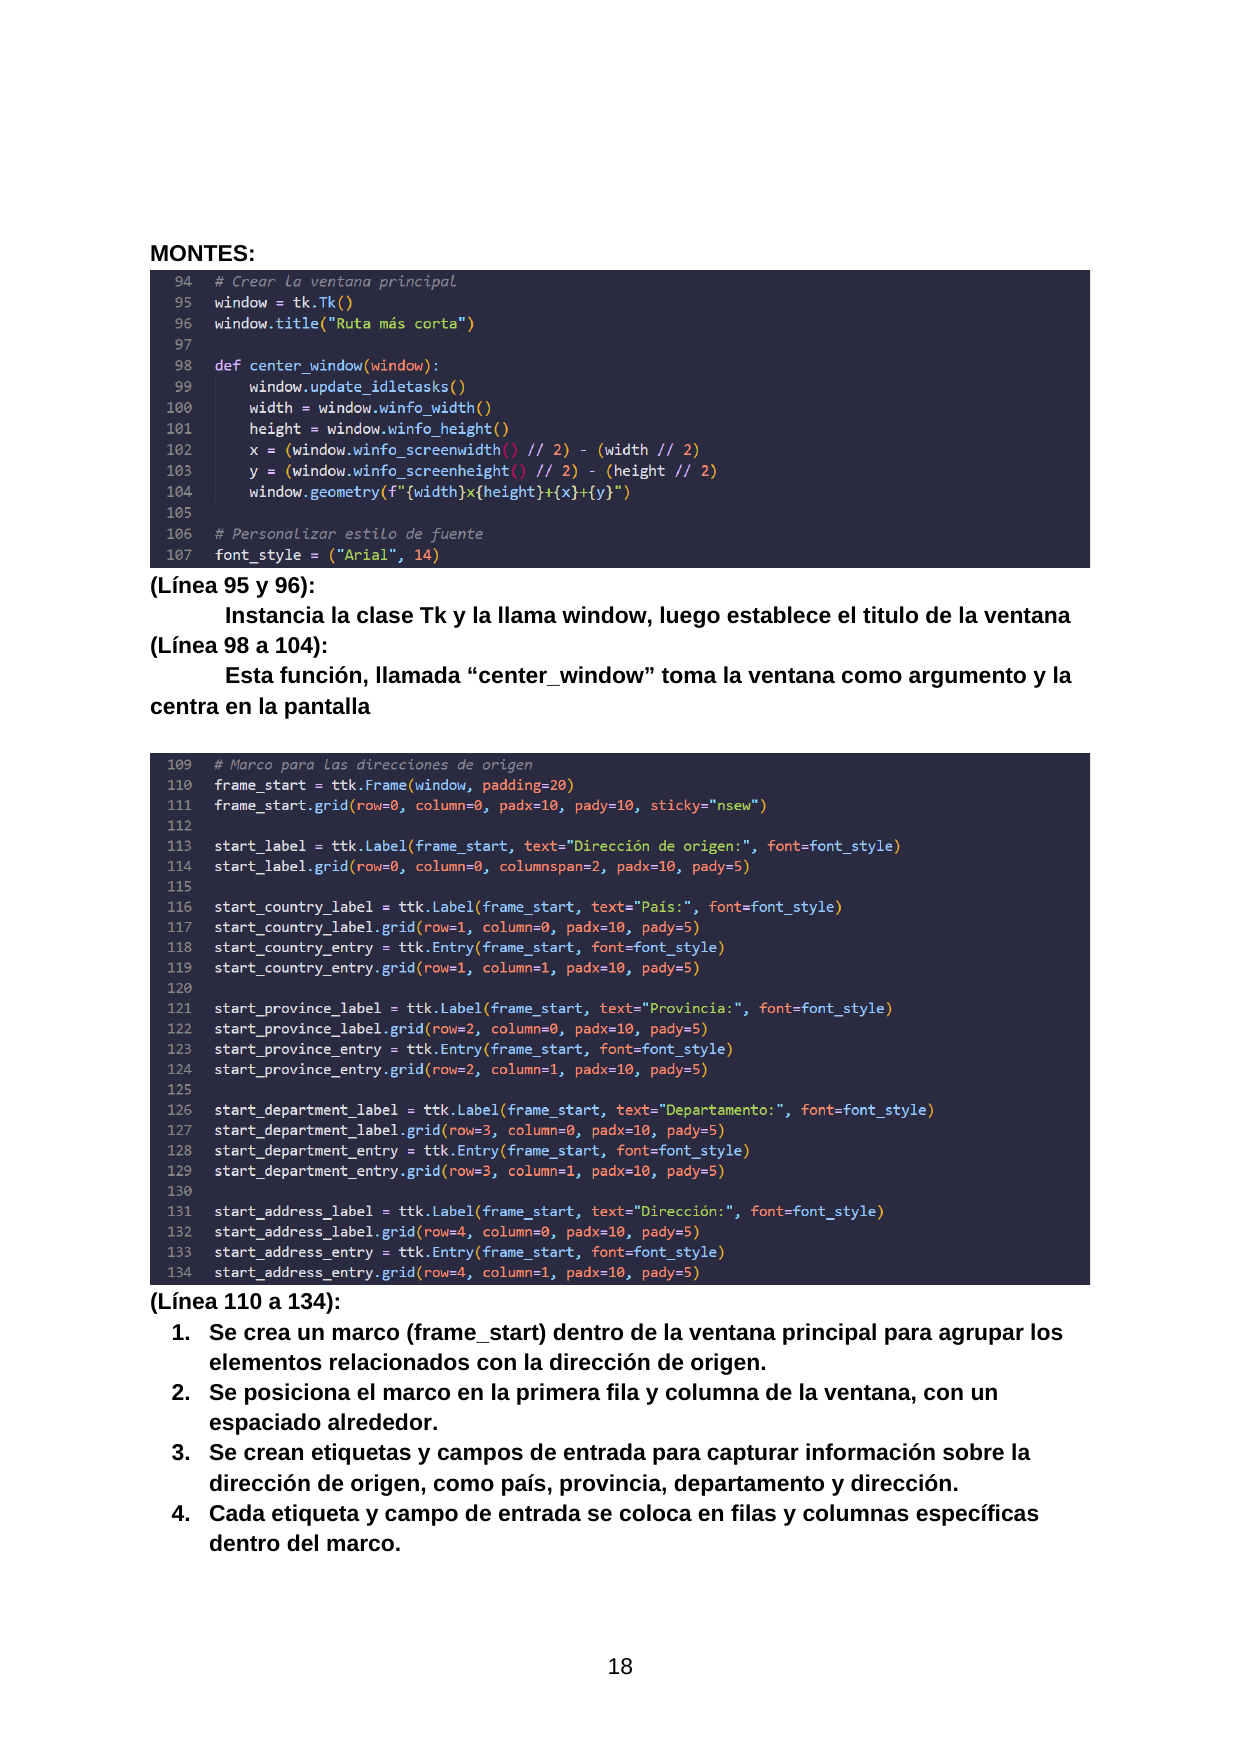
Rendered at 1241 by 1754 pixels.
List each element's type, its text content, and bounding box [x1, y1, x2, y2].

picture [150, 270, 1091, 568]
text MONTES: [150, 240, 1090, 266]
text Instancia la clase Tk y la llama window, luego establece el titulo de la ventana [150, 602, 1090, 628]
picture [150, 753, 1091, 1285]
text (Línea 110 a 134): [150, 1285, 1090, 1314]
text (Línea 98 a 104): [150, 632, 1090, 659]
list Se crea un marco (frame_start) dentro de la ventana principal para agrupar los elementos relacionados con la dirección de origen. [171, 1318, 1090, 1375]
list Cada etiqueta y campo de entrada se coloca en filas y columnas específicas dentro del marco. [171, 1500, 1090, 1556]
list Se posiciona el marco en la primera fila y columna de la ventana, con un espaciado alrededor. [171, 1379, 1090, 1435]
text (Línea 95 y 96): [150, 568, 1090, 598]
text Esta función, llamada “center_window” toma la ventana como argumento y la centra en la pantalla [150, 662, 1090, 719]
list Se crean etiquetas y campos de entrada para capturar información sobre la dirección de origen, como país, provincia, departamento y dirección. [171, 1439, 1090, 1496]
